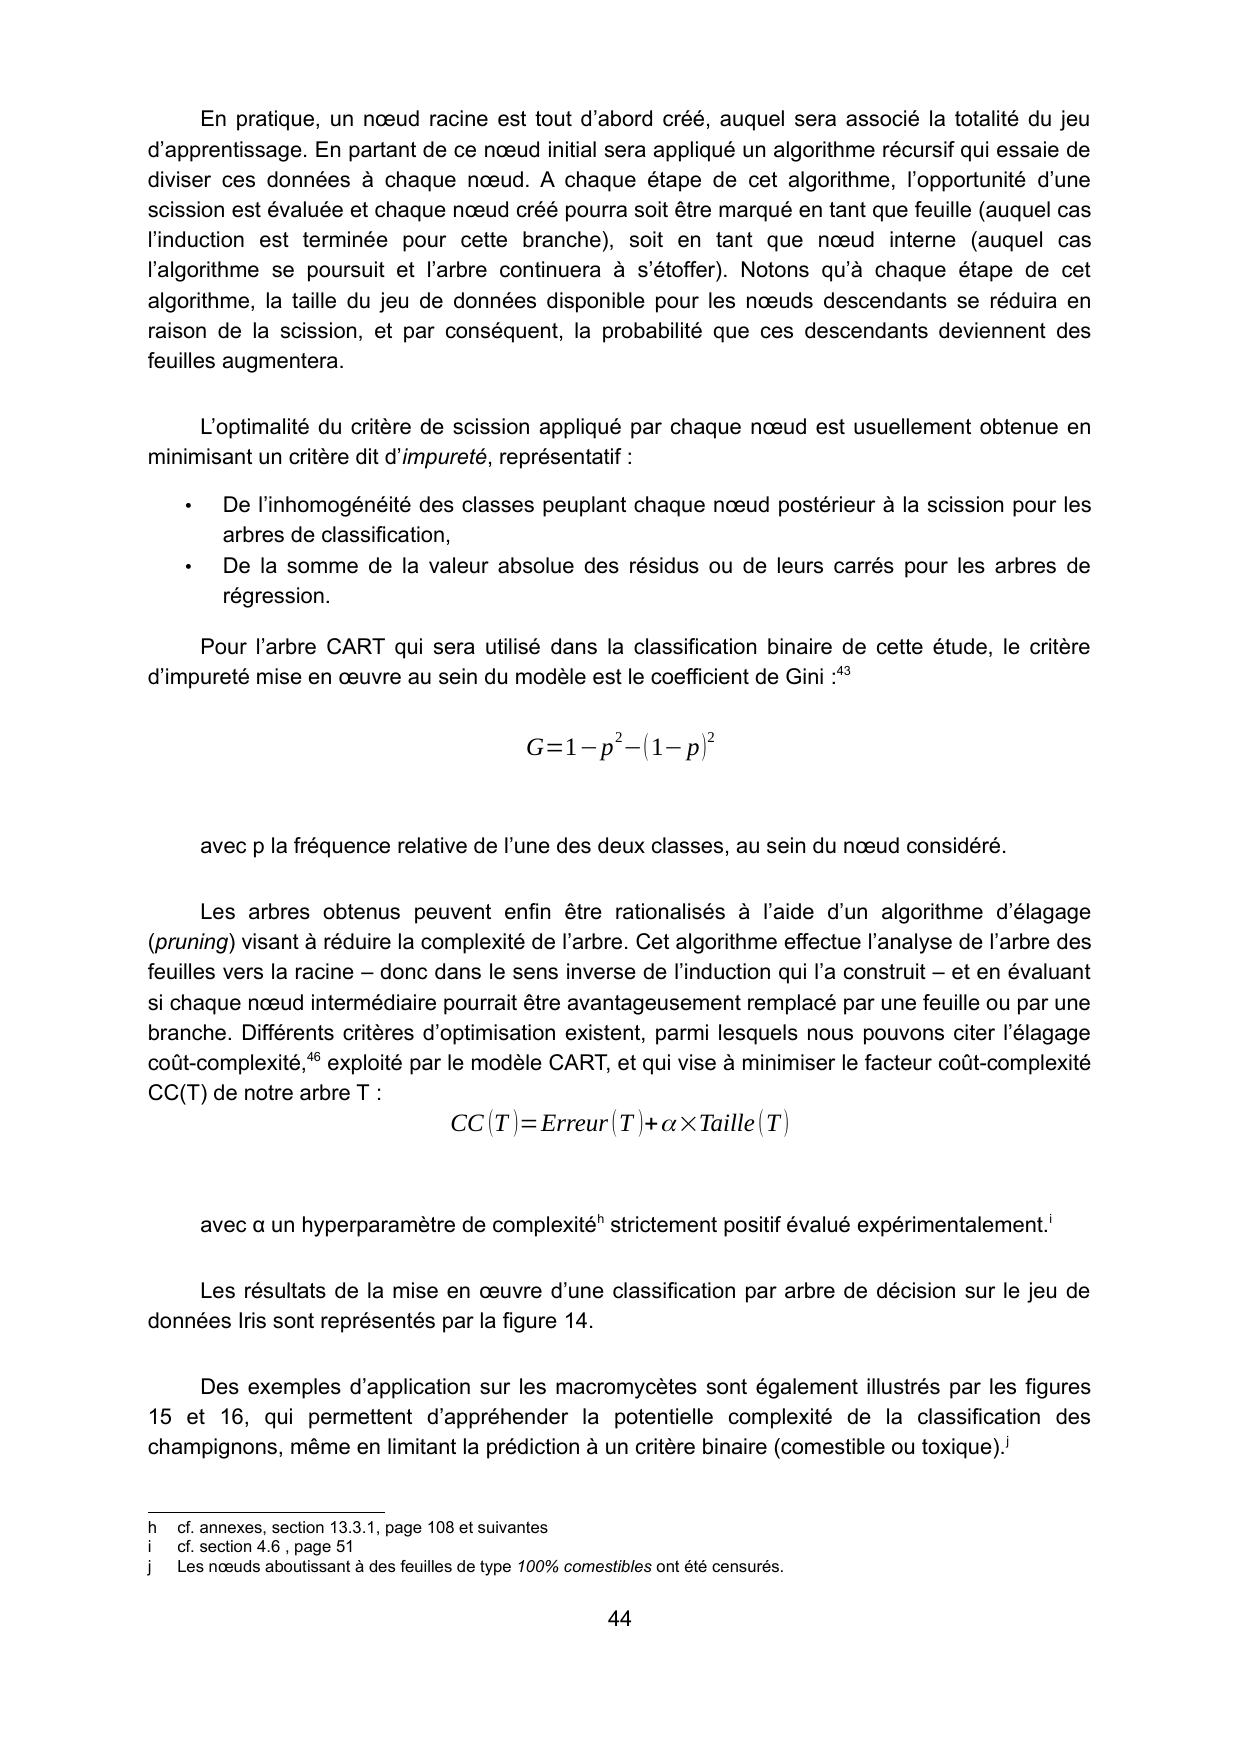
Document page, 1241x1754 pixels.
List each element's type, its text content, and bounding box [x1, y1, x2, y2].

list De la somme de la valeur absolue des résidus ou de leurs carrés pour les arbres de régression. [185, 552, 1093, 608]
text Les résultats de la mise en œuvre d’une classification par arbre de décision sur le jeu de données Iris sont représentés par la figure 14. [148, 1277, 1093, 1333]
text cf. annexes, section 13.3.1, page 107 et suivantes [148, 1518, 1093, 1537]
text cf. section 4.6 , page 51 [148, 1537, 1093, 1556]
text Pour l’arbre CART qui sera utilisé dans la classification binaire de cette étude, le critère d’impureté mise en œuvre au sein du modèle est le coefficient de Gini :43 [148, 634, 1093, 689]
text avec α un hyperparamètre de complexité strictement positif évalué expérimentalement. [148, 1212, 1093, 1237]
text Les nœuds aboutissant à des feuilles de type 100% comestibles ont été censurés. [148, 1556, 1093, 1576]
text avec p la fréquence relative de l’une des deux classes, au sein du nœud considéré. [148, 833, 1093, 858]
text Les arbres obtenus peuvent enfin être rationalisés à l’aide d’un algorithme d’élagage (pruning) visant à réduire la complexité de l’arbre. Cet algorithme effectue l’analyse de l’arbre des feuilles vers la racine – donc dans le sens inverse de l’induction qui l’a construit – et en évaluant si chaque nœud intermédiaire pourrait être avantageusement remplacé par une feuille ou par une branche. Différents critères d’optimisation existent, parmi lesquels nous pouvons citer l’élagage coût-complexité,46 exploité par le modèle CART, et qui vise à minimiser le facteur coût-complexité CC(T) de notre arbre T : [148, 899, 1093, 1105]
text Des exemples d’application sur les macromycètes sont également illustrés par les figures 15 et 16, qui permettent d’appréhender la potentielle complexité de la classification des champignons, même en limitant la prédiction à un critère binaire (comestible ou toxique). [148, 1373, 1093, 1459]
text En pratique, un nœud racine est tout d’abord créé, auquel sera associé la totalité du jeu d’apprentissage. En partant de ce nœud initial sera appliqué un algorithme récursif qui essaie de diviser ces données à chaque nœud. A chaque étape de cet algorithme, l’opportunité d’une scission est évaluée et chaque nœud créé pourra soit être marqué en tant que feuille (auquel cas l’induction est terminée pour cette branche), soit en tant que nœud interne (auquel cas l’algorithme se poursuit et l’arbre continuera à s’étoffer). Notons qu’à chaque étape de cet algorithme, la taille du jeu de données disponible pour les nœuds descendants se réduira en raison de la scission, et par conséquent, la probabilité que ces descendants deviennent des feuilles augmentera. [148, 106, 1093, 373]
list De l’inhomogénéité des classes peuplant chaque nœud postérieur à la scission pour les arbres de classification, [185, 492, 1093, 547]
text L’optimalité du critère de scission appliqué par chaque nœud est usuellement obtenue en minimisant un critère dit d’impureté, représentatif : [148, 414, 1093, 469]
